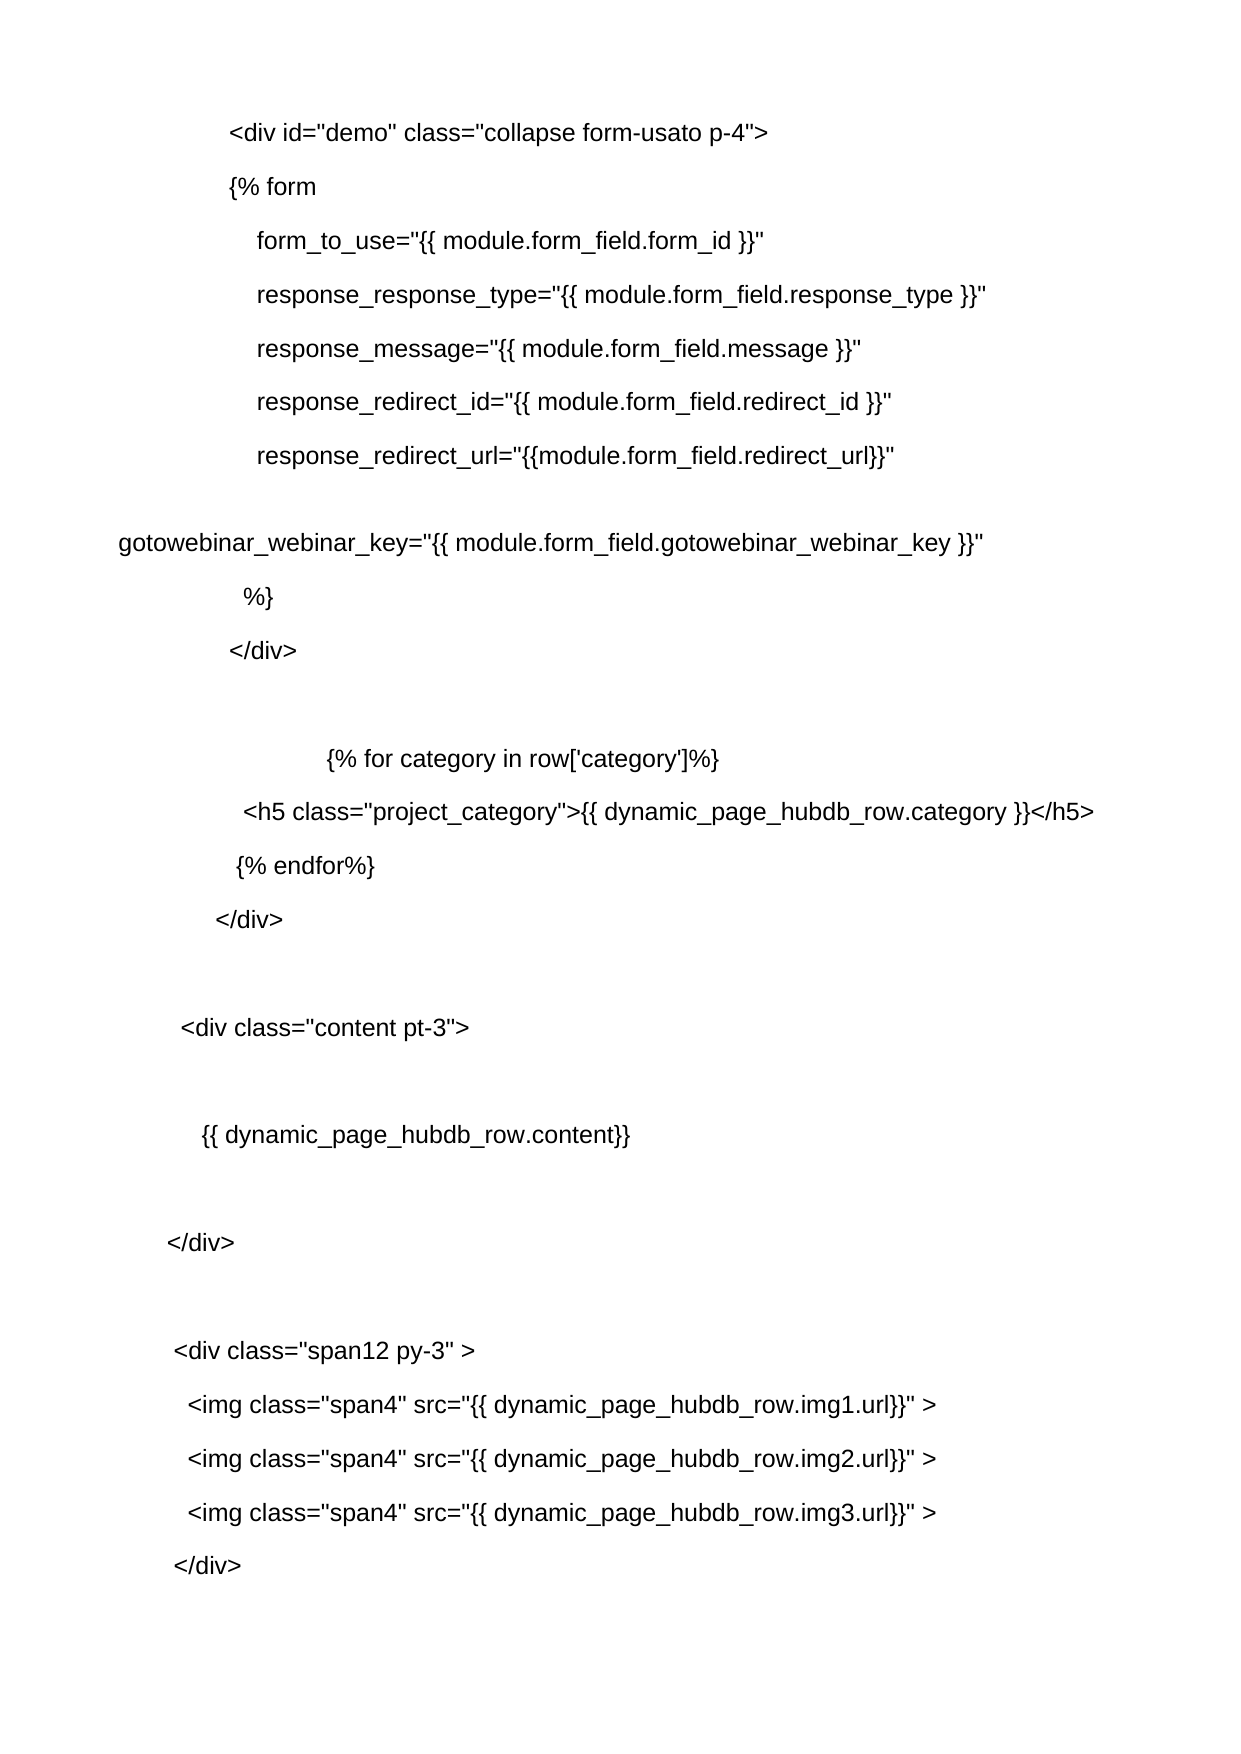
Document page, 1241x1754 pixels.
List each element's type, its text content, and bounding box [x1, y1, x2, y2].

text response_redirect_id="{{ module.form_field.redirect_id }}" [118, 387, 1122, 416]
text <div id="demo" class="collapse form-usato p-4"> [118, 118, 1122, 147]
text %} [118, 582, 1122, 611]
text </div> [118, 1228, 1122, 1257]
text response_response_type="{{ module.form_field.response_type }}" [118, 280, 1122, 308]
text {% endfor%} [118, 851, 1122, 880]
text <h5 class="project_category">{{ dynamic_page_hubdb_row.category }}</h5> [118, 797, 1122, 826]
text </div> [118, 905, 1122, 934]
text <img class="span4" src="{{ dynamic_page_hubdb_row.img2.url}}" > [118, 1444, 1122, 1472]
text {{ dynamic_page_hubdb_row.content}} [118, 1121, 1122, 1149]
text <div class="content pt-3"> [118, 1013, 1122, 1042]
text <img class="span4" src="{{ dynamic_page_hubdb_row.img1.url}}" > [118, 1390, 1122, 1418]
text form_to_use="{{ module.form_field.form_id }}" [118, 226, 1122, 254]
text response_message="{{ module.form_field.message }}" [118, 333, 1122, 362]
text <div class="span12 py-3" > [118, 1336, 1122, 1365]
text </div> [118, 1551, 1122, 1580]
text <img class="span4" src="{{ dynamic_page_hubdb_row.img3.url}}" > [118, 1497, 1122, 1526]
text gotowebinar_webinar_key="{{ module.form_field.gotowebinar_webinar_key }}" [118, 495, 1122, 557]
text {% form [118, 172, 1122, 201]
text {% for category in row['category']%} [118, 743, 1122, 772]
text response_redirect_url="{{module.form_field.redirect_url}}" [118, 441, 1122, 470]
text </div> [118, 636, 1122, 664]
